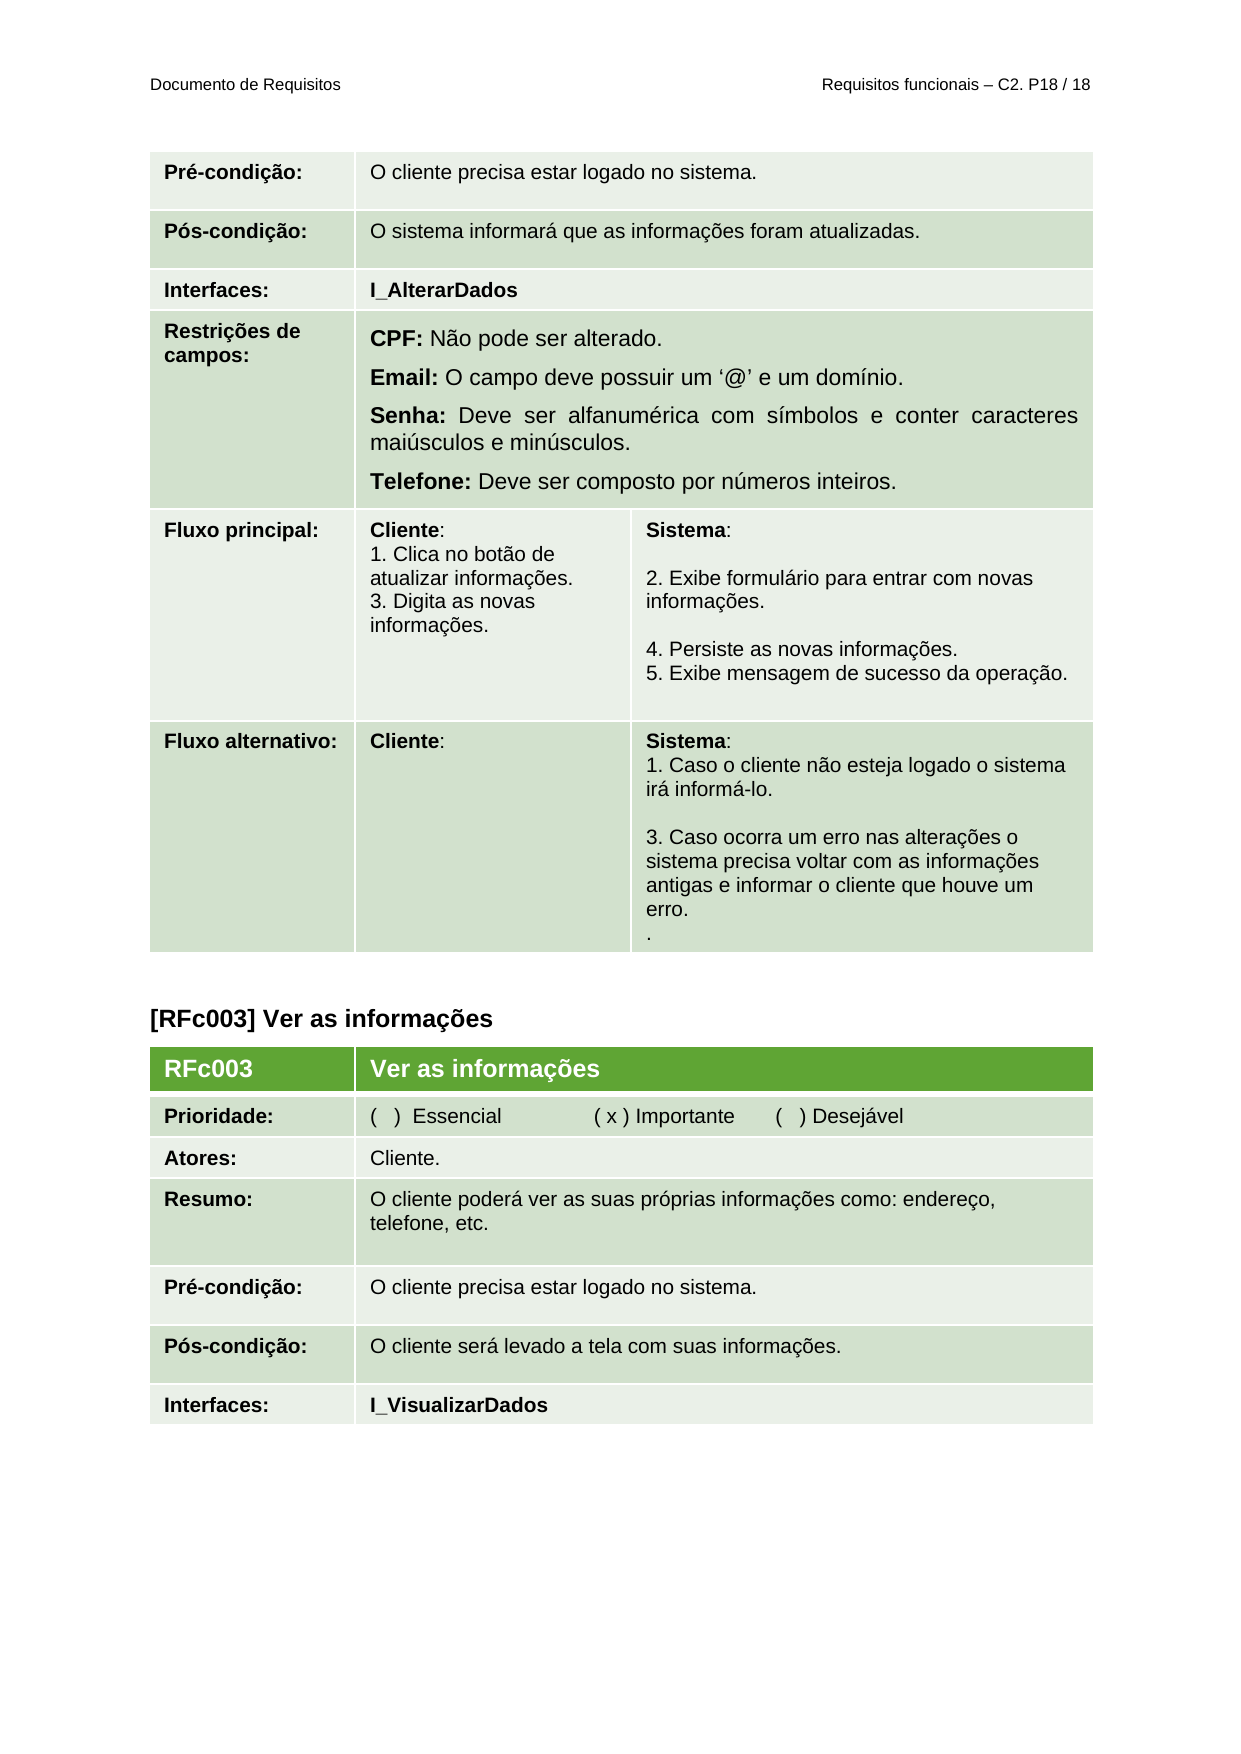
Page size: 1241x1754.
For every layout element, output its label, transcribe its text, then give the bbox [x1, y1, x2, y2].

table_cell Sistema: 1. Caso o cliente não esteja logado o sistema irá informá-lo. 3. Caso ocorra um erro nas alterações o sistema precisa voltar com as informações antigas e informar o cliente que houve um erro. . [632, 722, 1093, 952]
table_cell Pré-condição: [150, 152, 354, 209]
table_cell Fluxo alternativo: [150, 722, 354, 952]
table_header Ver as informações [356, 1047, 1093, 1091]
table_cell Fluxo principal: [150, 510, 354, 720]
table_cell Pós-condição: [150, 1326, 354, 1383]
table_cell Pré-condição: [150, 1267, 354, 1324]
table_cell Pós-condição: [150, 211, 354, 268]
table_cell O cliente será levado a tela com suas informações. [356, 1326, 1093, 1383]
table_cell ( ) Essencial ( x ) Importante ( ) Desejável [356, 1097, 1093, 1136]
table_cell O cliente precisa estar logado no sistema. [356, 1267, 1093, 1324]
table_cell Cliente. [356, 1138, 1093, 1177]
table_cell O sistema informará que as informações foram atualizadas. [356, 211, 1093, 268]
table_cell Cliente: 1. Clica no botão de atualizar informações. 3. Digita as novas informações. [356, 510, 630, 720]
table_cell Interfaces: [150, 1385, 354, 1424]
table_cell I_VisualizarDados [356, 1385, 1093, 1424]
table_cell O cliente precisa estar logado no sistema. [356, 152, 1093, 209]
text [RFc003] Ver as informações [150, 1003, 1090, 1032]
table_cell O cliente poderá ver as suas próprias informações como: endereço, telefone, etc. [356, 1179, 1093, 1265]
table_header RFc003 [150, 1047, 354, 1091]
table_cell Interfaces: [150, 270, 354, 309]
table_cell I_AlterarDados [356, 270, 1093, 309]
table_cell Restrições de campos: [150, 311, 354, 508]
table_cell Resumo: [150, 1179, 354, 1265]
table_cell CPF: Não pode ser alterado. Email: O campo deve possuir um ‘@’ e um domínio. Senha: Deve ser alfanumérica com símbolos e conter caracteres maiúsculos e minúsculos. Telefone: Deve ser composto por números inteiros. [356, 311, 1093, 508]
table_cell Sistema: 2. Exibe formulário para entrar com novas informações. 4. Persiste as novas informações. 5. Exibe mensagem de sucesso da operação. [632, 510, 1093, 720]
table_cell Prioridade: [150, 1097, 354, 1136]
table_cell Atores: [150, 1138, 354, 1177]
table_cell Cliente: [356, 722, 630, 952]
